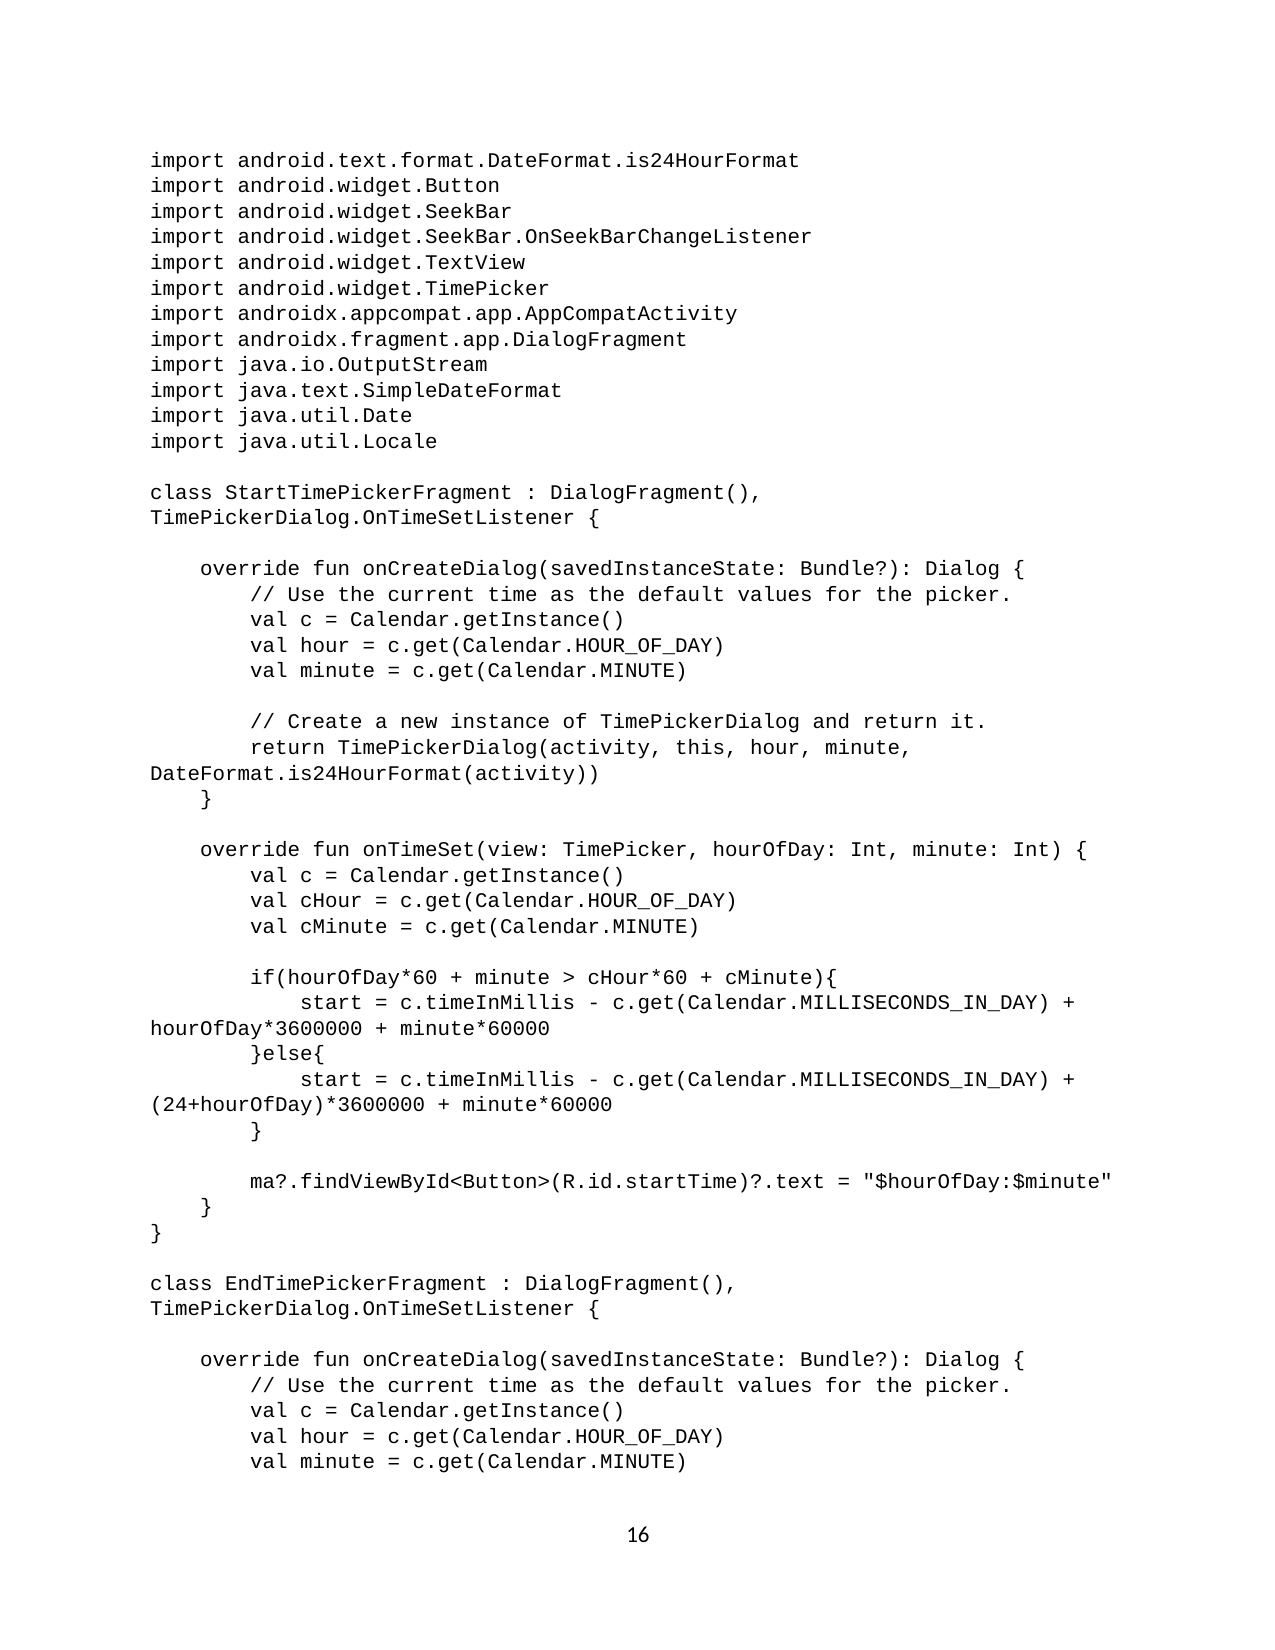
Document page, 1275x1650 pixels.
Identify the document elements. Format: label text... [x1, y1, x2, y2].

text // Use the current time as the default values for the picker. [150, 584, 1125, 607]
text val minute = c.get(Calendar.MINUTE) [150, 660, 1125, 684]
text class EndTimePickerFragment : DialogFragment(), TimePickerDialog.OnTimeSetListener { [150, 1273, 1125, 1322]
text import android.widget.SeekBar [150, 201, 1125, 225]
text start = c.timeInMillis - c.get(Calendar.MILLISECONDS_IN_DAY) + hourOfDay*3600000 + minute*60000 [150, 992, 1125, 1041]
text val hour = c.get(Calendar.HOUR_OF_DAY) [150, 1426, 1125, 1450]
text import java.text.SimpleDateFormat [150, 380, 1125, 403]
text val minute = c.get(Calendar.MINUTE) [150, 1452, 1125, 1475]
text import android.widget.TextView [150, 252, 1125, 276]
text override fun onCreateDialog(savedInstanceState: Bundle?): Dialog { [150, 558, 1125, 582]
text import android.text.format.DateFormat.is24HourFormat [150, 150, 1125, 174]
text val hour = c.get(Calendar.HOUR_OF_DAY) [150, 635, 1125, 658]
text val c = Calendar.getInstance() [150, 864, 1125, 888]
text val c = Calendar.getInstance() [150, 609, 1125, 633]
text import java.io.OutputStream [150, 354, 1125, 378]
text // Use the current time as the default values for the picker. [150, 1375, 1125, 1399]
text // Create a new instance of TimePickerDialog and return it. [150, 711, 1125, 735]
text import java.util.Date [150, 405, 1125, 429]
text ma?.findViewById<Button>(R.id.startTime)?.text = "$hourOfDay:$minute" [150, 1171, 1125, 1194]
text val cMinute = c.get(Calendar.MINUTE) [150, 916, 1125, 939]
text } [150, 1120, 1125, 1143]
text class StartTimePickerFragment : DialogFragment(), TimePickerDialog.OnTimeSetListener { [150, 482, 1125, 531]
text return TimePickerDialog(activity, this, hour, minute, DateFormat.is24HourFormat(activity)) [150, 737, 1125, 786]
text } [150, 1196, 1125, 1220]
text import android.widget.Button [150, 176, 1125, 199]
text import androidx.fragment.app.DialogFragment [150, 329, 1125, 352]
text } [150, 788, 1125, 812]
text val cHour = c.get(Calendar.HOUR_OF_DAY) [150, 890, 1125, 914]
text if(hourOfDay*60 + minute > cHour*60 + cMinute){ [150, 967, 1125, 990]
text override fun onTimeSet(view: TimePicker, hourOfDay: Int, minute: Int) { [150, 839, 1125, 863]
text } [150, 1222, 1125, 1246]
text import android.widget.SeekBar.OnSeekBarChangeListener [150, 227, 1125, 250]
text override fun onCreateDialog(savedInstanceState: Bundle?): Dialog { [150, 1349, 1125, 1373]
text start = c.timeInMillis - c.get(Calendar.MILLISECONDS_IN_DAY) + (24+hourOfDay)*3600000 + minute*60000 [150, 1069, 1125, 1118]
text import android.widget.TimePicker [150, 278, 1125, 301]
text }else{ [150, 1043, 1125, 1067]
text import androidx.appcompat.app.AppCompatActivity [150, 303, 1125, 327]
text val c = Calendar.getInstance() [150, 1401, 1125, 1424]
text import java.util.Locale [150, 431, 1125, 454]
